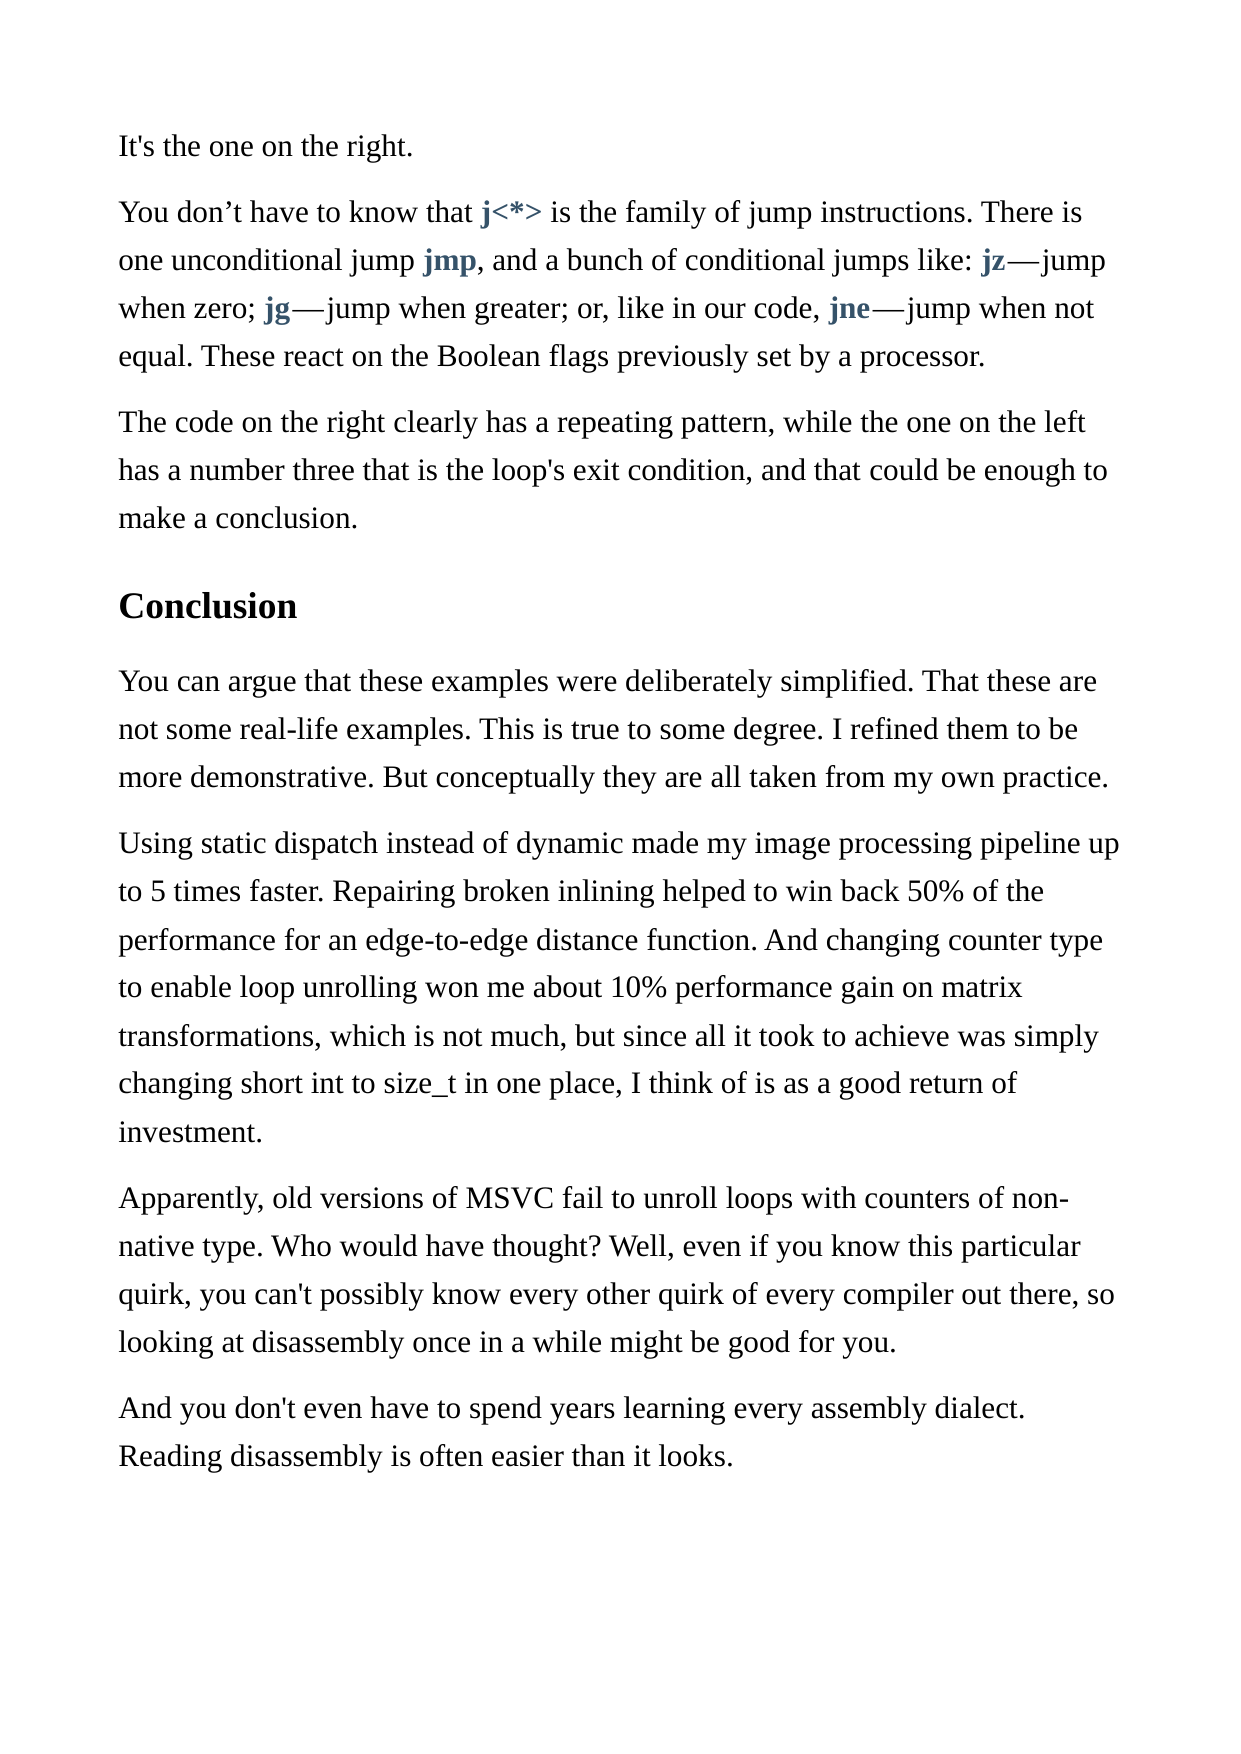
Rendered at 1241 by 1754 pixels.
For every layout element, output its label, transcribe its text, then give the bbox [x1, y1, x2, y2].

subtitle Conclusion [118, 583, 1122, 626]
text And you don't even have to spend years learning every assembly dialect. Reading disassembly is often easier than it looks. [118, 1380, 1122, 1476]
text It's the one on the right. [118, 118, 1122, 166]
text Using static dispatch instead of dynamic made my image processing pipeline up to 5 times faster. Repairing broken inlining helped to win back 50% of the performance for an edge-to-edge distance function. And changing counter type to enable loop unrolling won me about 10% performance gain on matrix transformations, which is not much, but since all it took to achieve was simply changing short int to size_t in one place, I think of is as a good return of investment. [118, 816, 1122, 1152]
text The code on the right clearly has a repeating pattern, while the one on the left has a number three that is the loop's exit condition, and that could be enough to make a conclusion. [118, 394, 1122, 538]
text Apparently, old versions of MSVC fail to unroll loops with counters of non-native type. Who would have thought? Well, even if you know this particular quirk, you can't possibly know every other quirk of every compiler out there, so looking at disassembly once in a while might be good for you. [118, 1170, 1122, 1362]
text You can argue that these examples were deliberately simplified. That these are not some real-life examples. This is true to some degree. I refined them to be more demonstrative. But conceptually they are all taken from my own practice. [118, 653, 1122, 797]
text You don’t have to know that j<*> is the family of jump instructions. There is one unconditional jump jmp, and a bunch of conditional jumps like: jz — jump when zero; jg — jump when greater; or, like in our code, jne — jump when not equal. These react on the Boolean flags previously set by a processor. [118, 184, 1122, 376]
